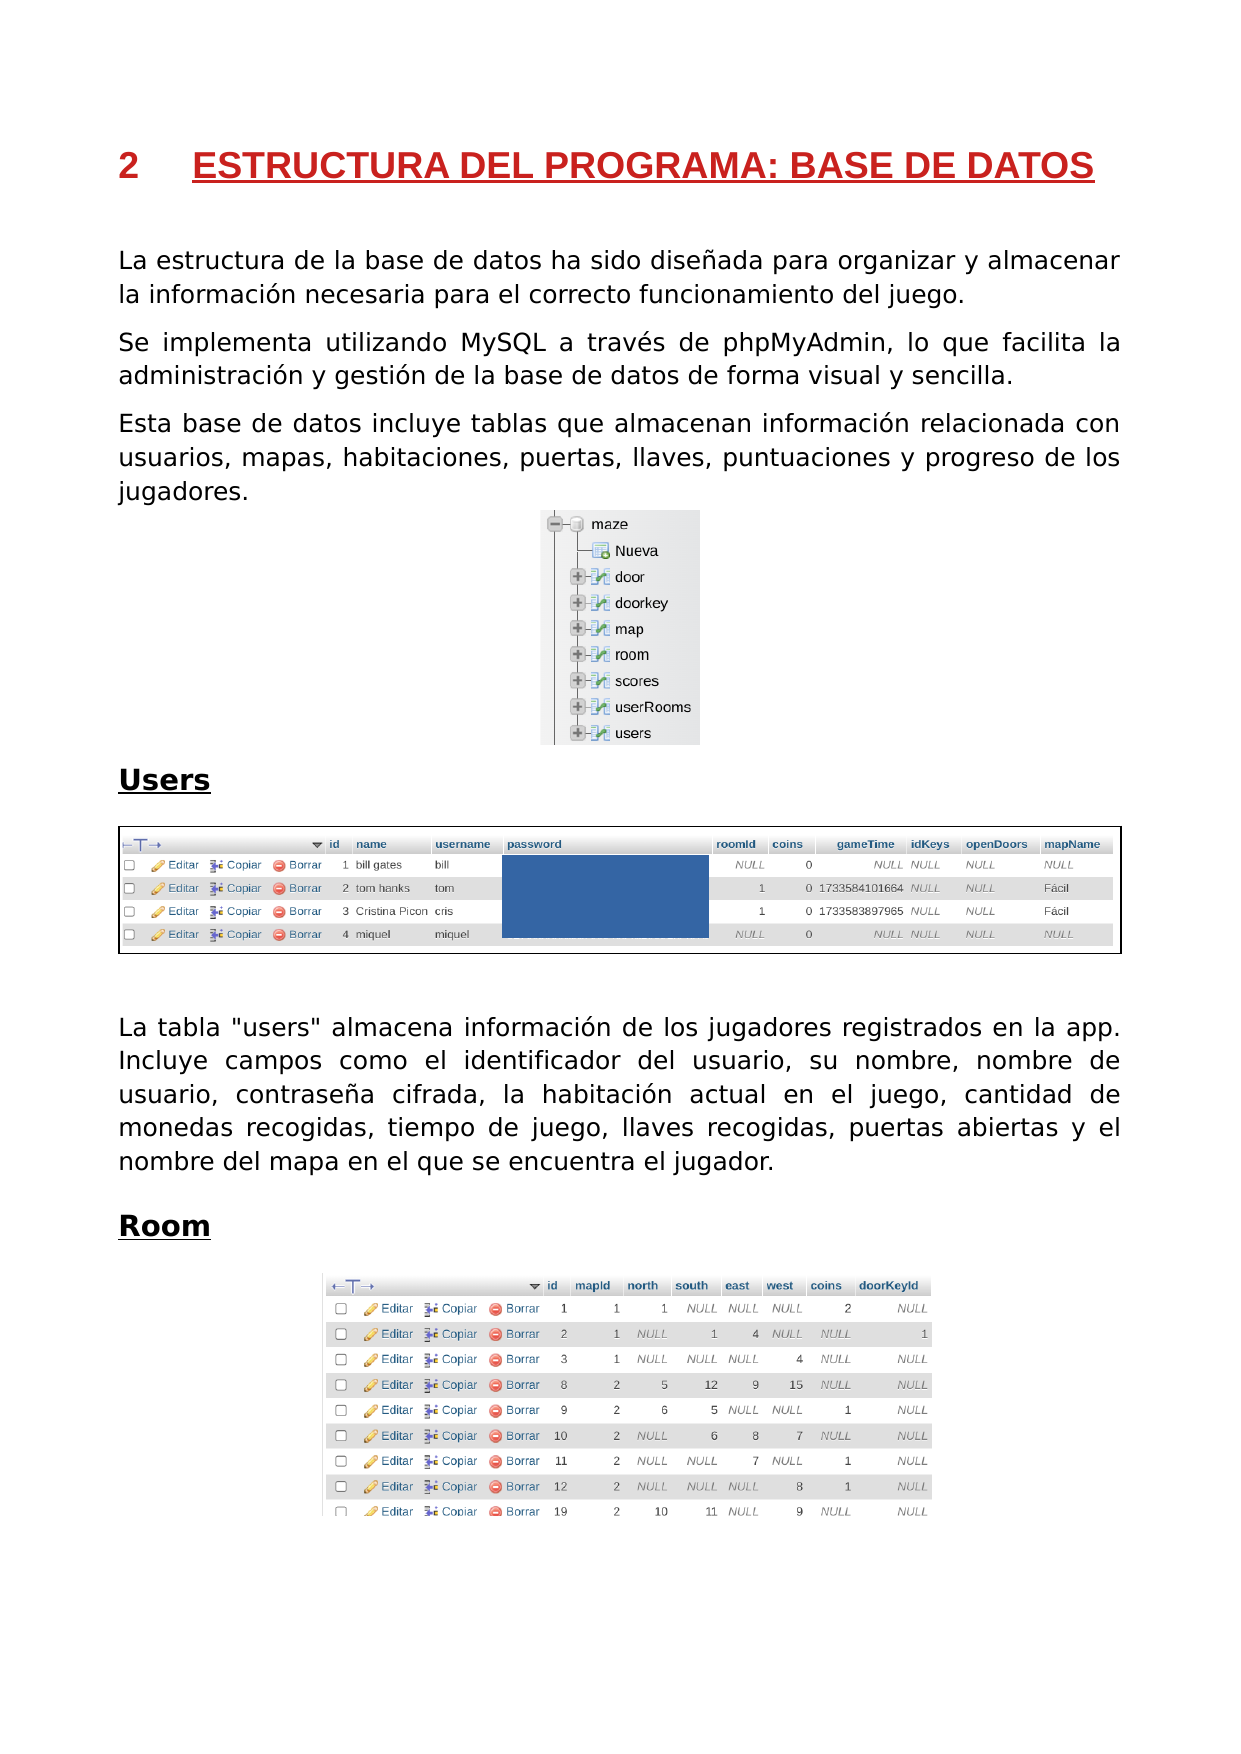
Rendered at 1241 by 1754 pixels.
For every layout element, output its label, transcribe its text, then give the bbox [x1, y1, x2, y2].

picture [122, 830, 1118, 950]
picture [322, 1273, 933, 1516]
text La estructura de la base de datos ha sido diseñada para organizar y almacenar la información necesaria para el correcto funcionamiento del juego. [118, 246, 1122, 309]
subtitle Users [118, 763, 1122, 797]
text Esta base de datos incluye tablas que almacenan información relacionada con usuarios, mapas, habitaciones, puertas, llaves, puntuaciones y progreso de los jugadores. [118, 410, 1122, 506]
subtitle Room [118, 1209, 1122, 1243]
text Se implementa utilizando MySQL a través de phpMyAdmin, lo que facilita la administración y gestión de la base de datos de forma visual y sencilla. [118, 328, 1122, 391]
text La tabla "users" almacena información de los jugadores registrados en la app. Incluye campos como el identificador del usuario, su nombre, nombre de usuario, contraseña cifrada, la habitación actual en el juego, cantidad de monedas recogidas, tiempo de juego, llaves recogidas, puertas abiertas y el nombre del mapa en el que se encuentra el jugador. [118, 1013, 1122, 1176]
subtitle ESTRUCTURA DEL PROGRAMA: BASE DE DATOS [118, 143, 1122, 186]
picture [540, 510, 700, 745]
